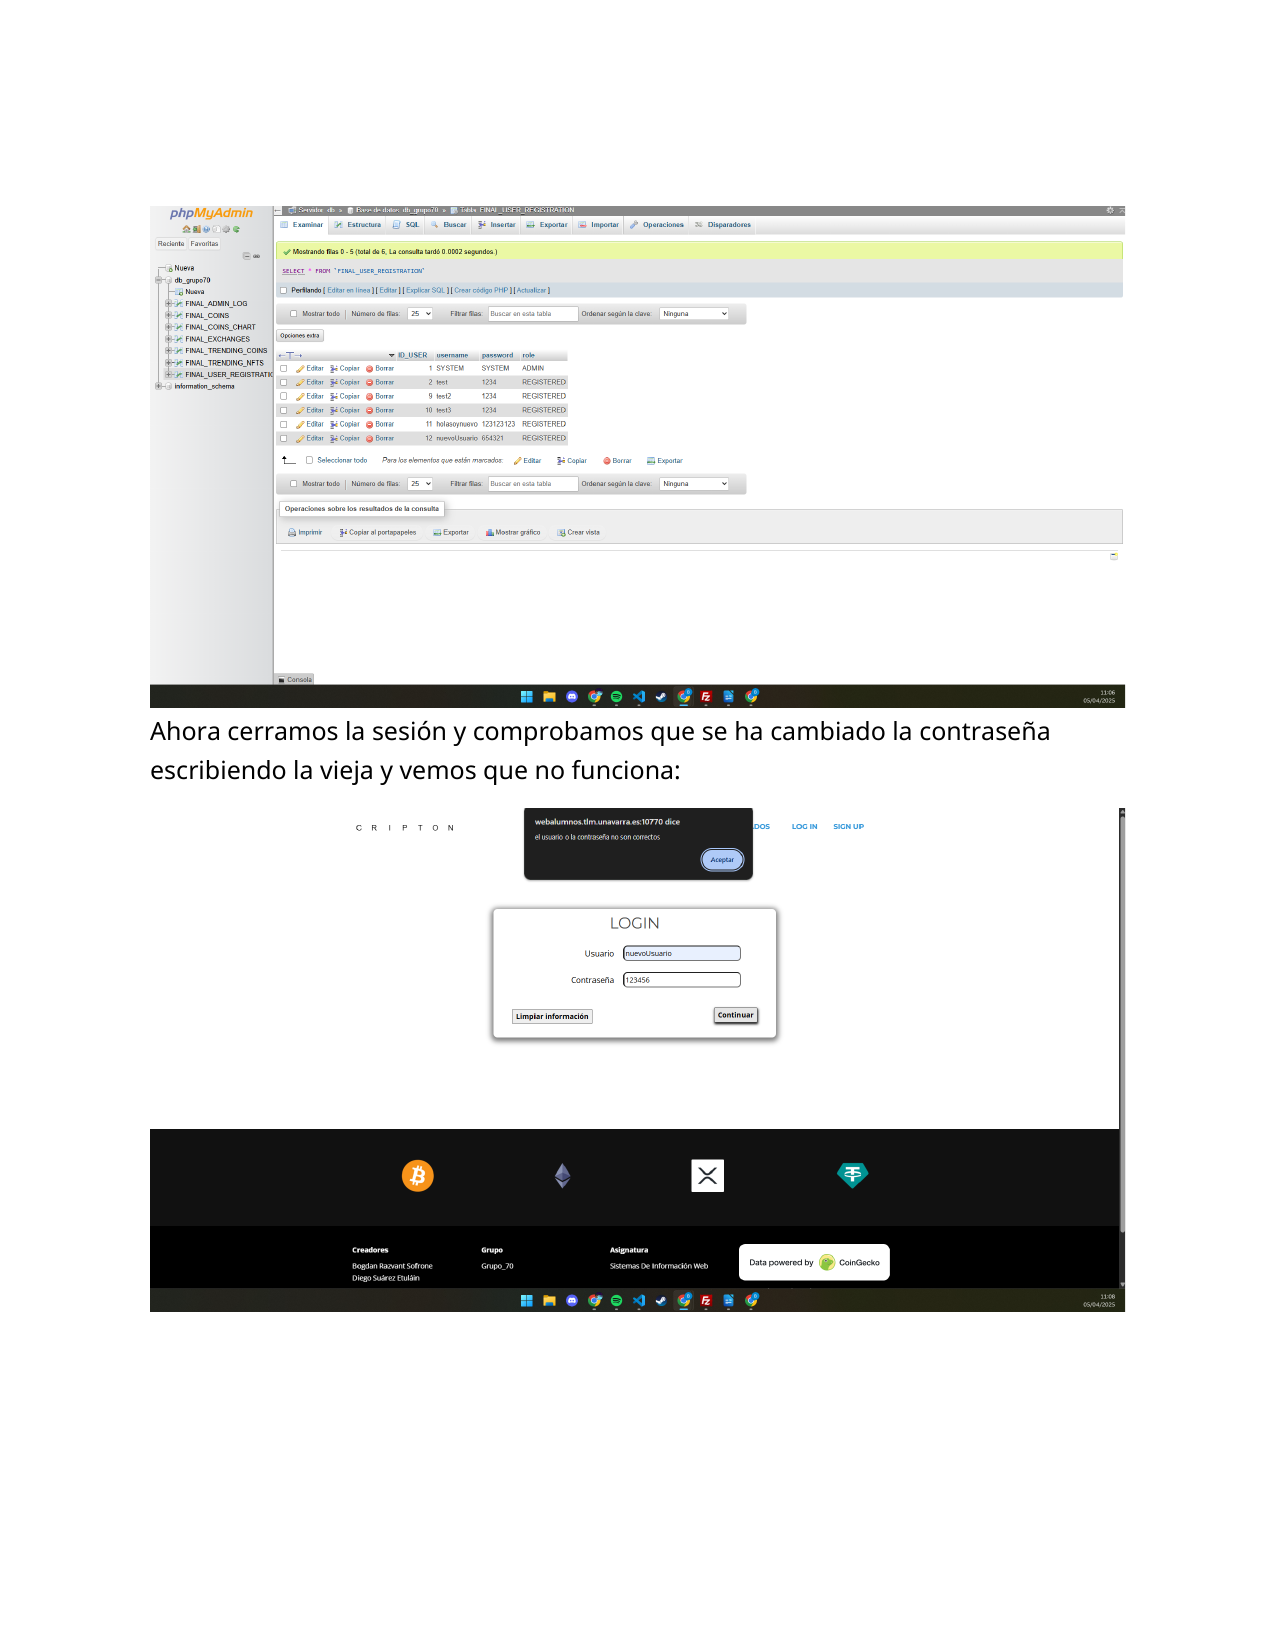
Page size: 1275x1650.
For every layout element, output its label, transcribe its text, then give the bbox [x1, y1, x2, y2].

text Ahora cerramos la sesión y comprobamos que se ha cambiado la contraseña escribiendo la vieja y vemos que no funciona: [150, 708, 1125, 787]
